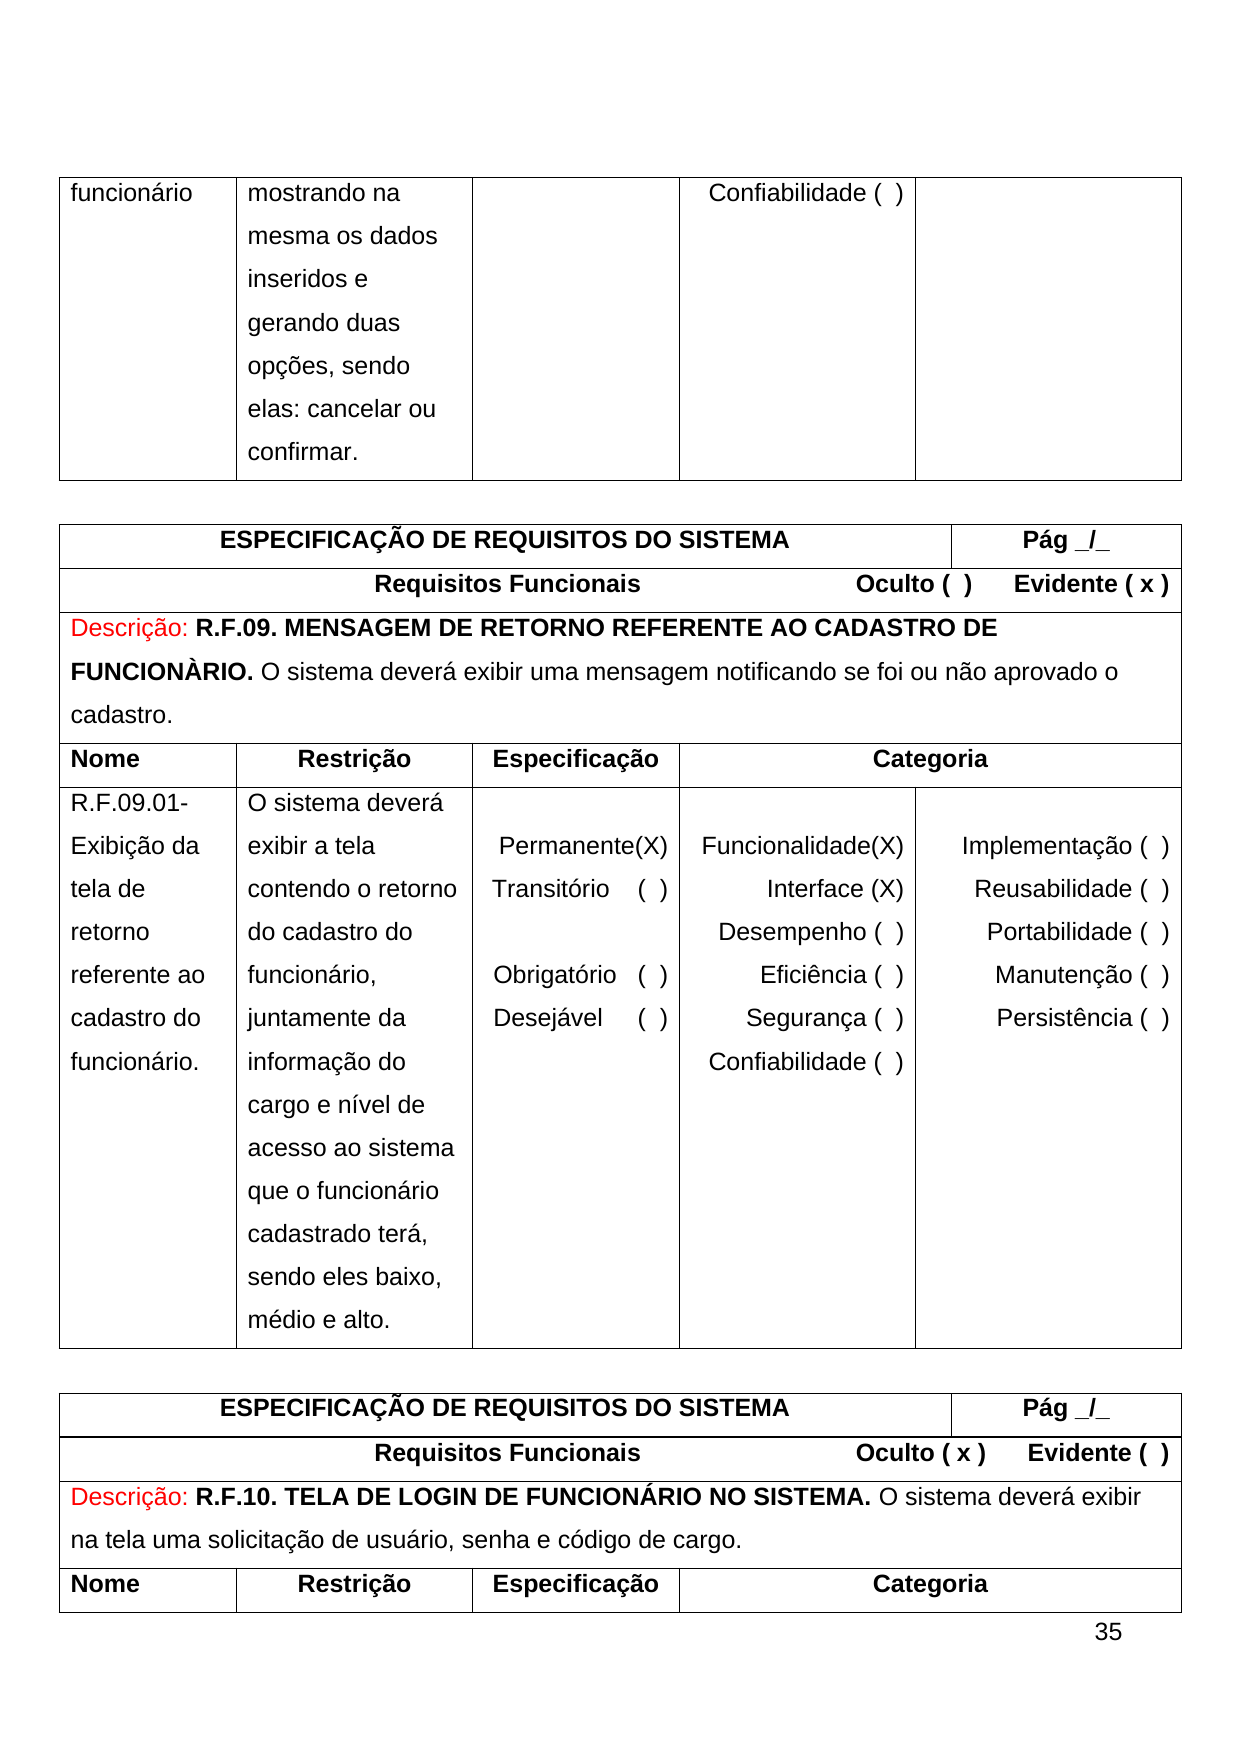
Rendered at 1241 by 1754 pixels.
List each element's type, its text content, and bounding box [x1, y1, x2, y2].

table_cell Categoria [680, 1569, 1181, 1612]
table_cell Permanente(X) Transitório ( ) Obrigatório ( ) Desejável ( ) [473, 788, 679, 1348]
table_header ESPECIFICAÇÃO DE REQUISITOS DO SISTEMA [60, 1394, 951, 1436]
table_cell funcionário [60, 178, 236, 480]
table_header ESPECIFICAÇÃO DE REQUISITOS DO SISTEMA [60, 525, 951, 568]
table_cell Descrição: R.F.10. TELA DE LOGIN DE FUNCIONÁRIO NO SISTEMA. O sistema deverá exibir na tela uma solicitação de usuário, senha e código de cargo. [60, 1482, 1181, 1568]
table_cell O sistema deverá exibir a tela contendo o retorno do cadastro do funcionário, juntamente da informação do cargo e nível de acesso ao sistema que o funcionário cadastrado terá, sendo eles baixo, médio e alto. [237, 788, 472, 1348]
table_cell Restrição [237, 1569, 472, 1612]
table_cell Nome [60, 1569, 236, 1612]
table_header Pág _/_ [952, 1394, 1181, 1436]
table_cell Descrição: R.F.09. MENSAGEM DE RETORNO REFERENTE AO CADASTRO DE FUNCIONÀRIO. O sistema deverá exibir uma mensagem notificando se foi ou não aprovado o cadastro. [60, 613, 1181, 743]
table_header Pág _/_ [952, 525, 1181, 568]
table_cell Requisitos Funcionais Oculto ( x ) Evidente ( ) [60, 1438, 1181, 1481]
table_cell Requisitos Funcionais Oculto ( ) Evidente ( x ) [60, 569, 1181, 612]
table_cell [916, 178, 1181, 480]
table_cell Restrição [237, 744, 472, 787]
table_cell mostrando na mesma os dados inseridos e gerando duas opções, sendo elas: cancelar ou confirmar. [237, 178, 472, 480]
table_cell Especificação [473, 744, 679, 787]
table_cell R.F.09.01- Exibição da tela de retorno referente ao cadastro do funcionário. [60, 788, 236, 1348]
table_cell [473, 178, 679, 480]
table_cell Especificação [473, 1569, 679, 1612]
table_cell Implementação ( ) Reusabilidade ( ) Portabilidade ( ) Manutenção ( ) Persistência ( ) [916, 788, 1181, 1348]
table_cell Funcionalidade(X) Interface (X) Desempenho ( ) Eficiência ( ) Segurança ( ) Confiabilidade ( ) [680, 788, 915, 1348]
table_cell Categoria [680, 744, 1181, 787]
table_cell Confiabilidade ( ) [680, 178, 915, 480]
table_cell Nome [60, 744, 236, 787]
